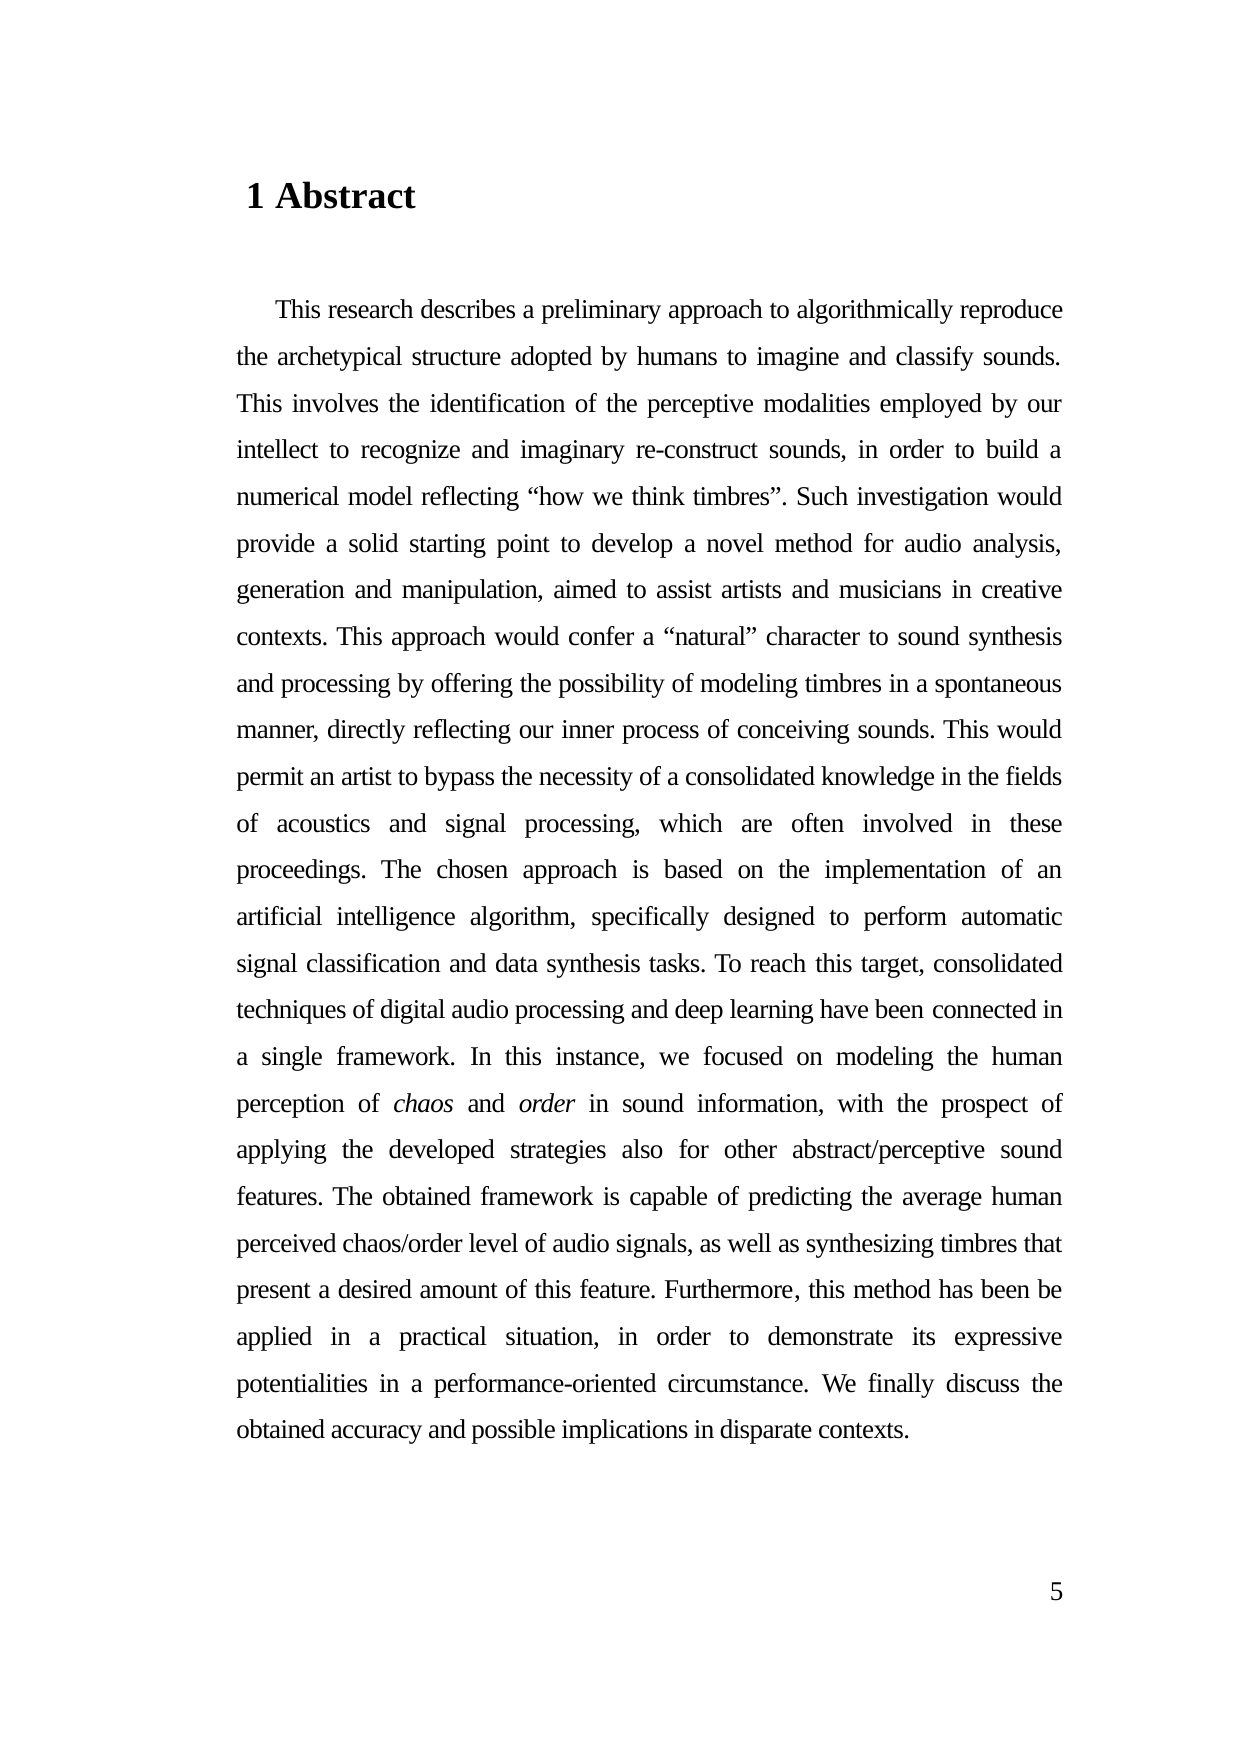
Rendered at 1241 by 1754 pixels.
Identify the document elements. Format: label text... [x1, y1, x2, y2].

text This research describes a preliminary approach to algorithmically reproduce the archetypical structure adopted by humans to imagine and classify sounds. This involves the identification of the perceptive modalities employed by our intellect to recognize and imaginary re-construct sounds, in order to build a numerical model reflecting “how we think timbres”. Such investigation would provide a solid starting point to develop a novel method for audio analysis, generation and manipulation, aimed to assist artists and musicians in creative contexts. This approach would confer a “natural” character to sound synthesis and processing by offering the possibility of modeling timbres in a spontaneous manner, directly reflecting our inner process of conceiving sounds. This would permit an artist to bypass the necessity of a consolidated knowledge in the fields of acoustics and signal processing, which are often involved in these proceedings. The chosen approach is based on the implementation of an artificial intelligence algorithm, specifically designed to perform automatic signal classification and data synthesis tasks. To reach this target, consolidated techniques of digital audio processing and deep learning have been connected in a single framework. In this instance, we focused on modeling the human perception of chaos and order in sound information, with the prospect of applying the developed strategies also for other abstract/perceptive sound features. The obtained framework is capable of predicting the average human perceived chaos/order level of audio signals, as well as synthesizing timbres that present a desired amount of this feature. Furthermore, this method has been be applied in a practical situation, in order to demonstrate its expressive potentialities in a performance-oriented circumstance. We finally discuss the obtained accuracy and possible implications in disparate contexts. [236, 294, 1063, 1445]
subtitle Abstract [236, 173, 1063, 216]
